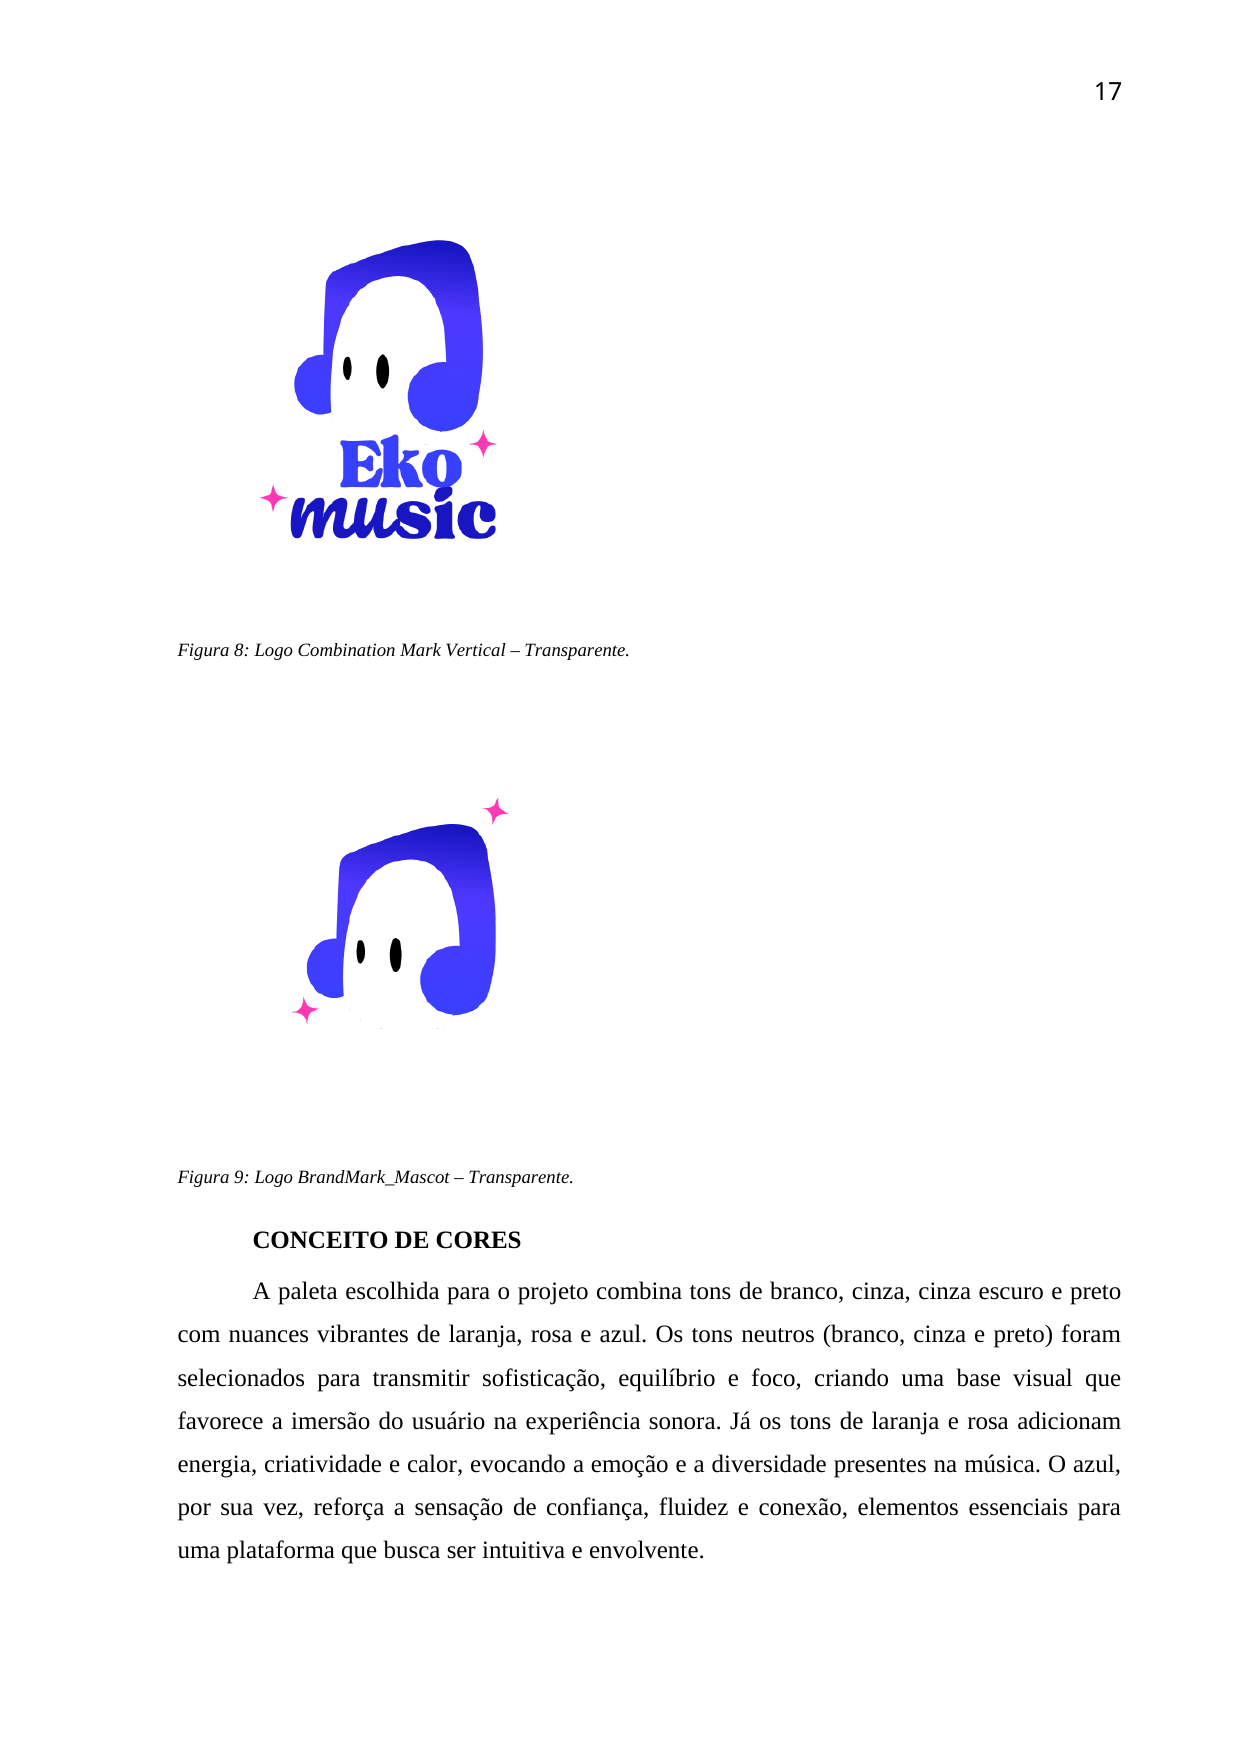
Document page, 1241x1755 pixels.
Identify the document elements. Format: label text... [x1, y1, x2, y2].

text Figura 8: Logo Combination Mark Vertical – Transparente. [177, 639, 1122, 661]
text A paleta escolhida para o projeto combina tons de branco, cinza, cinza escuro e preto com nuances vibrantes de laranja, rosa e azul. Os tons neutros (branco, cinza e preto) foram selecionados para transmitir sofisticação, equilíbrio e foco, criando uma base visual que favorece a imersão do usuário na experiência sonora. Já os tons de laranja e rosa adicionam energia, criatividade e calor, evocando a emoção e a diversidade presentes na música. O azul, por sua vez, reforça a sensação de confiança, fluidez e conexão, elementos essenciais para uma plataforma que busca ser intuitiva e envolvente. [177, 1276, 1122, 1564]
subtitle CONCEITO DE CORES [252, 1225, 1122, 1254]
text Figura 9: Logo BrandMark_Mascot – Transparente. [177, 1166, 1122, 1187]
